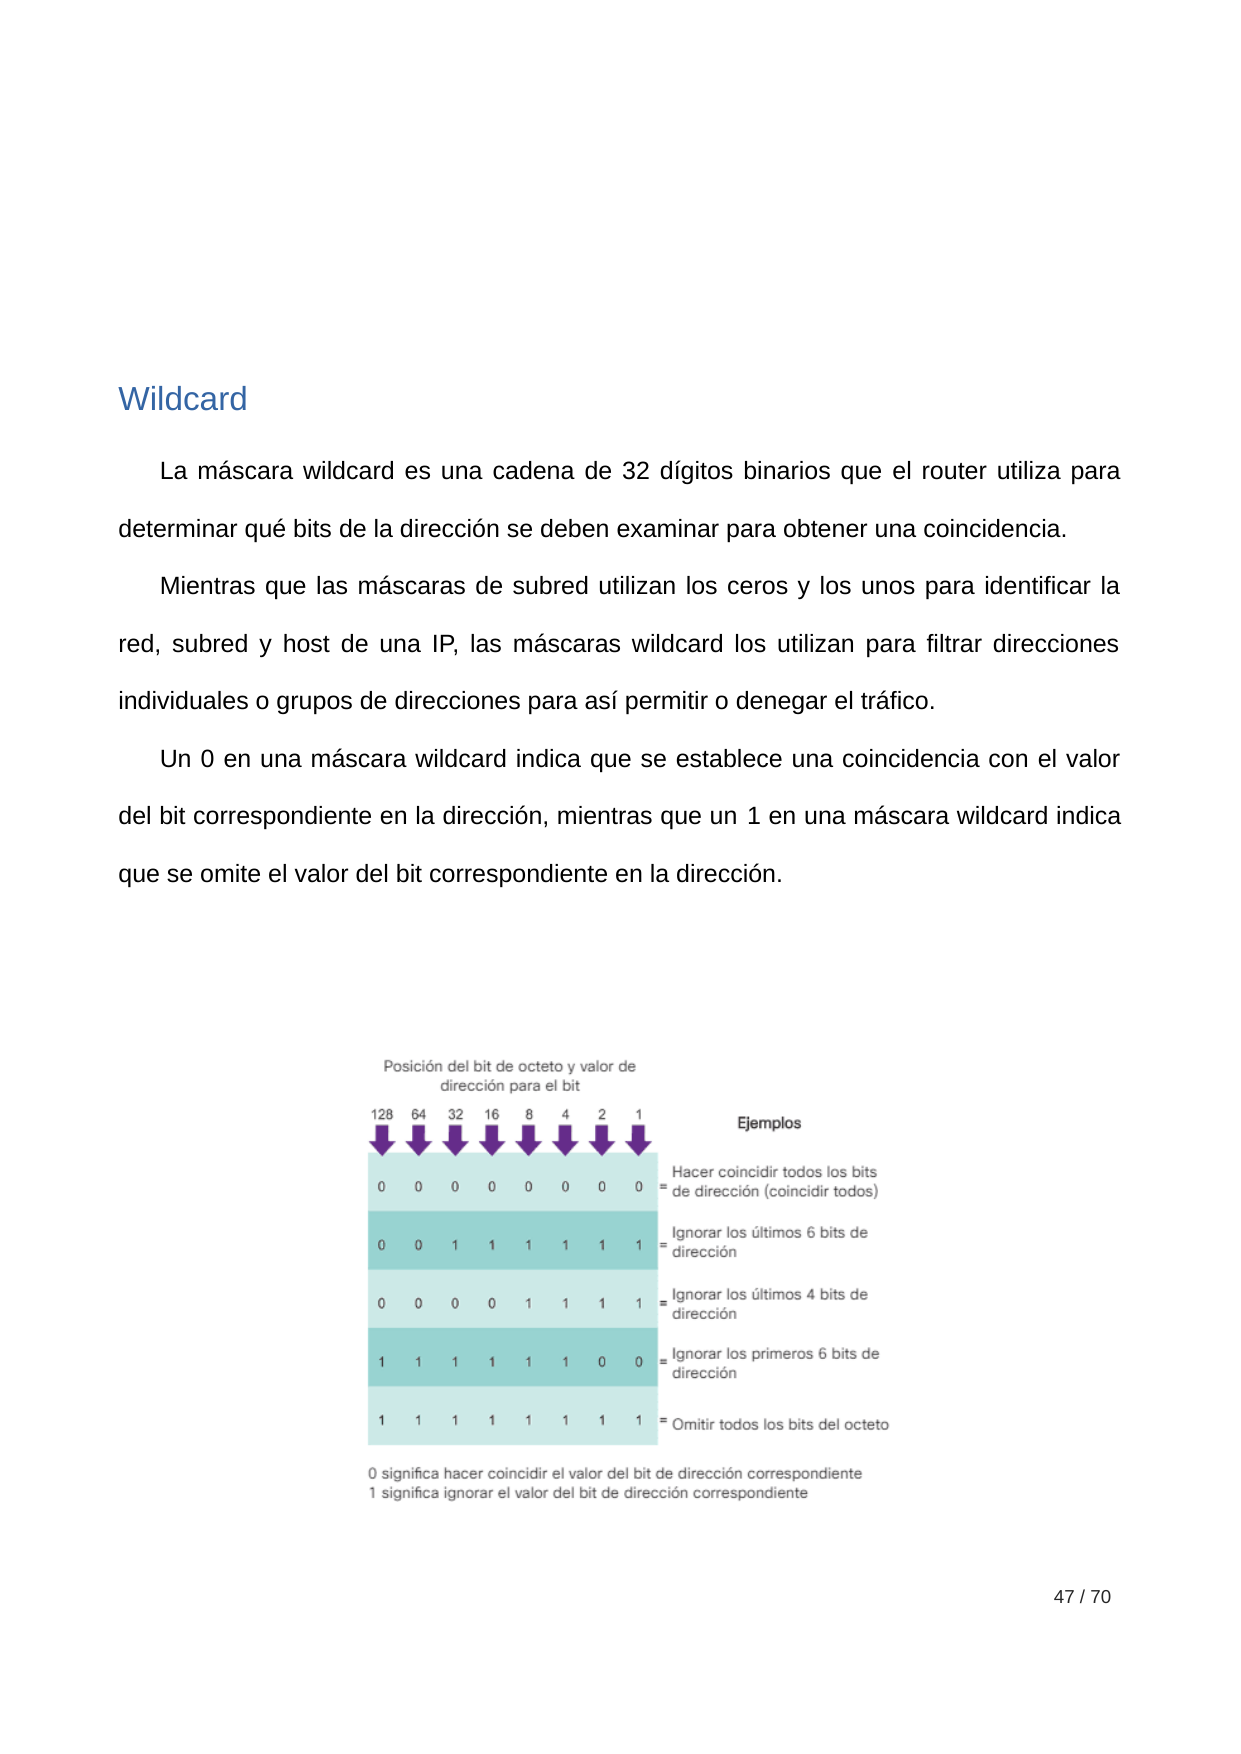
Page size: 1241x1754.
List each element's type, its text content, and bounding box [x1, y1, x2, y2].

text La máscara wildcard es una cadena de 32 dígitos binarios que el router utiliza para determinar qué bits de la dirección se deben examinar para obtener una coincidencia. [118, 456, 1122, 542]
text Wildcard [118, 379, 1122, 418]
text Mientras que las máscaras de subred utilizan los ceros y los unos para identificar la red, subred y host de una IP, las máscaras wildcard los utilizan para filtrar direcciones individuales o grupos de direcciones para así permitir o denegar el tráfico. [118, 571, 1122, 715]
picture [358, 1051, 902, 1511]
text Un 0 en una máscara wildcard indica que se establece una coincidencia con el valor del bit correspondiente en la dirección, mientras que un 1 en una máscara wildcard indica que se omite el valor del bit correspondiente en la dirección. [118, 743, 1122, 887]
